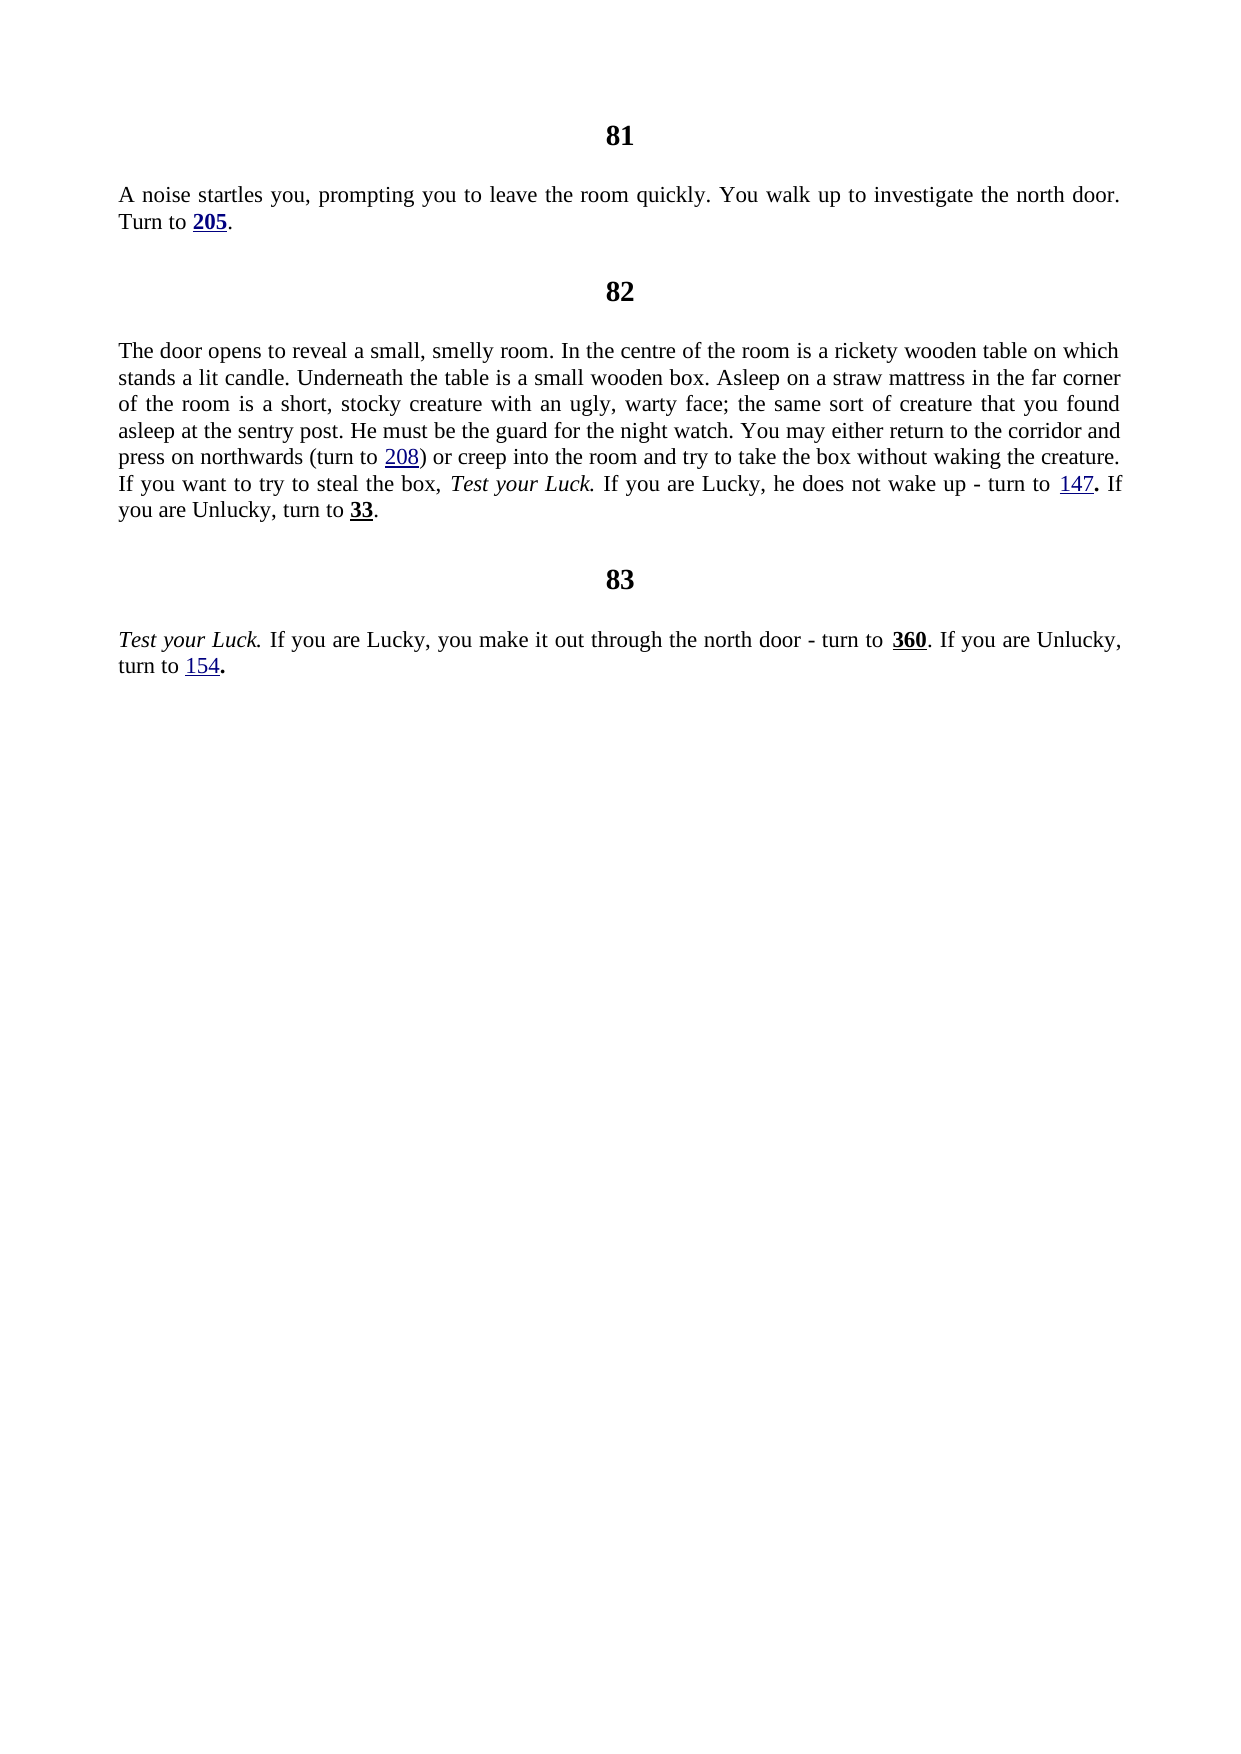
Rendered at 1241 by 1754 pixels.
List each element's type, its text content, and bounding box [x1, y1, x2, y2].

text The door opens to reveal a small, smelly room. In the centre of the room is a rickety wooden table on which stands a lit candle. Underneath the table is a small wooden box. Asleep on a straw mattress in the far corner of the room is a short, stocky creature with an ugly, warty face; the same sort of creature that you found asleep at the sentry post. He must be the guard for the night watch. You may either return to the corridor and press on northwards (turn to 208) or creep into the room and try to take the box without waking the creature. If you want to try to steal the box, Test your Luck. If you are Lucky, he does not wake up - turn to 147. If you are Unlucky, turn to 33. [118, 337, 1122, 523]
subtitle 82 [118, 274, 1122, 307]
text Test your Luck. If you are Lucky, you make it out through the north door - turn to 360. If you are Unlucky, turn to 154. [118, 625, 1122, 678]
subtitle 83 [118, 562, 1122, 596]
text A noise startles you, prompting you to leave the room quickly. You walk up to investigate the north door. Turn to 205. [118, 181, 1122, 234]
subtitle 81 [118, 118, 1122, 152]
